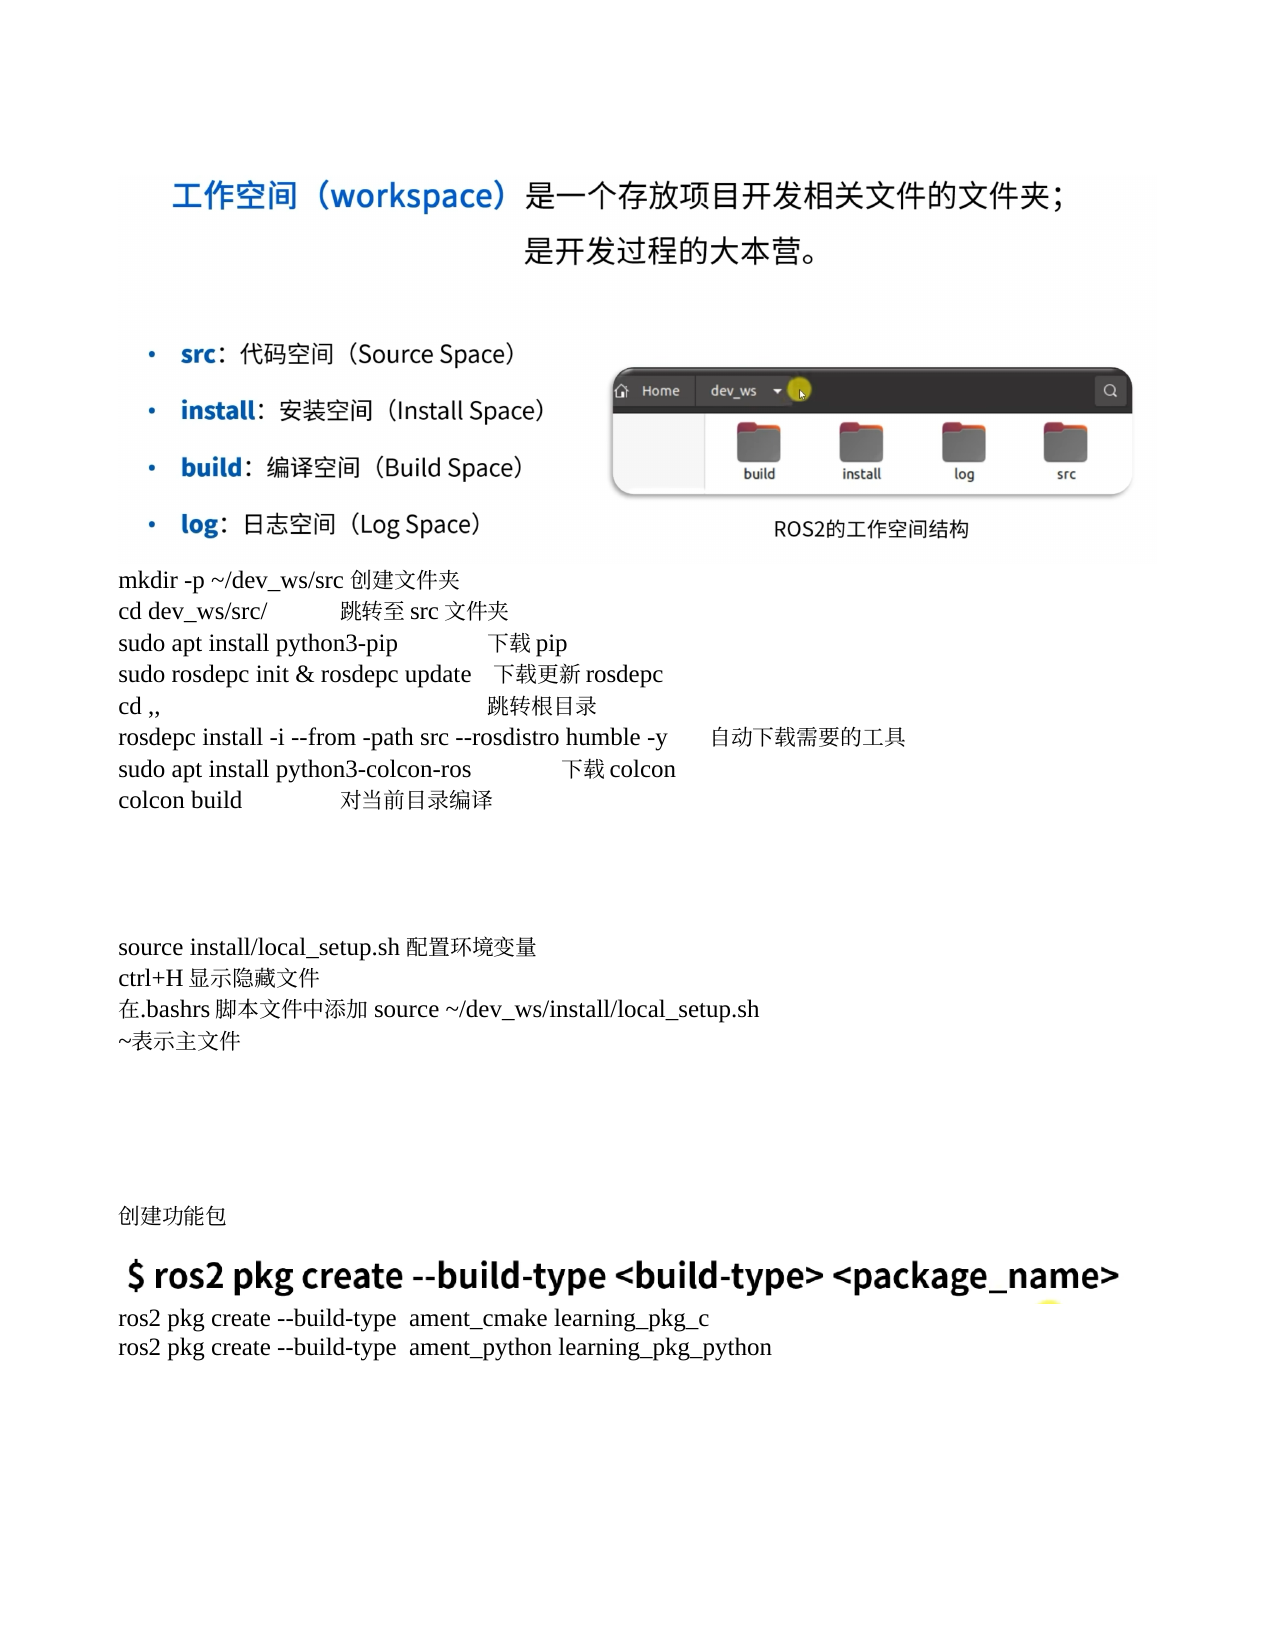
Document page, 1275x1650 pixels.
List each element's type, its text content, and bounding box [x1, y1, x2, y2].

picture [118, 175, 1157, 564]
text sudo apt install python3-colcon-ros 下载colcon [118, 752, 1157, 783]
picture [118, 1230, 1157, 1304]
text 创建功能包 [118, 1199, 1157, 1230]
text mkdir -p ~/dev_ws/src 创建文件夹 [118, 564, 1157, 594]
text cd ,, 跳转根目录 [118, 689, 1157, 720]
text cd dev_ws/src/ 跳转至src文件夹 [118, 594, 1157, 626]
text colcon build 对当前目录编译 [118, 783, 1157, 815]
text ros2 pkg create --build-type ament_cmake learning_pkg_c [118, 1304, 1157, 1332]
text rosdepc install -i --from -path src --rosdistro humble -y 自动下载需要的工具 [118, 720, 1157, 752]
text source install/local_setup.sh 配置环境变量 [118, 930, 1157, 961]
text sudo apt install python3-pip 下载pip [118, 626, 1157, 657]
text sudo rosdepc init & rosdepc update 下载更新rosdepc [118, 657, 1157, 689]
text 在.bashrs脚本文件中添加 source ~/dev_ws/install/local_setup.sh [118, 993, 1157, 1024]
text ctrl+H显示隐藏文件 [118, 961, 1157, 993]
text ~表示主文件 [118, 1024, 1157, 1056]
text ros2 pkg create --build-type ament_python learning_pkg_python [118, 1332, 1157, 1361]
